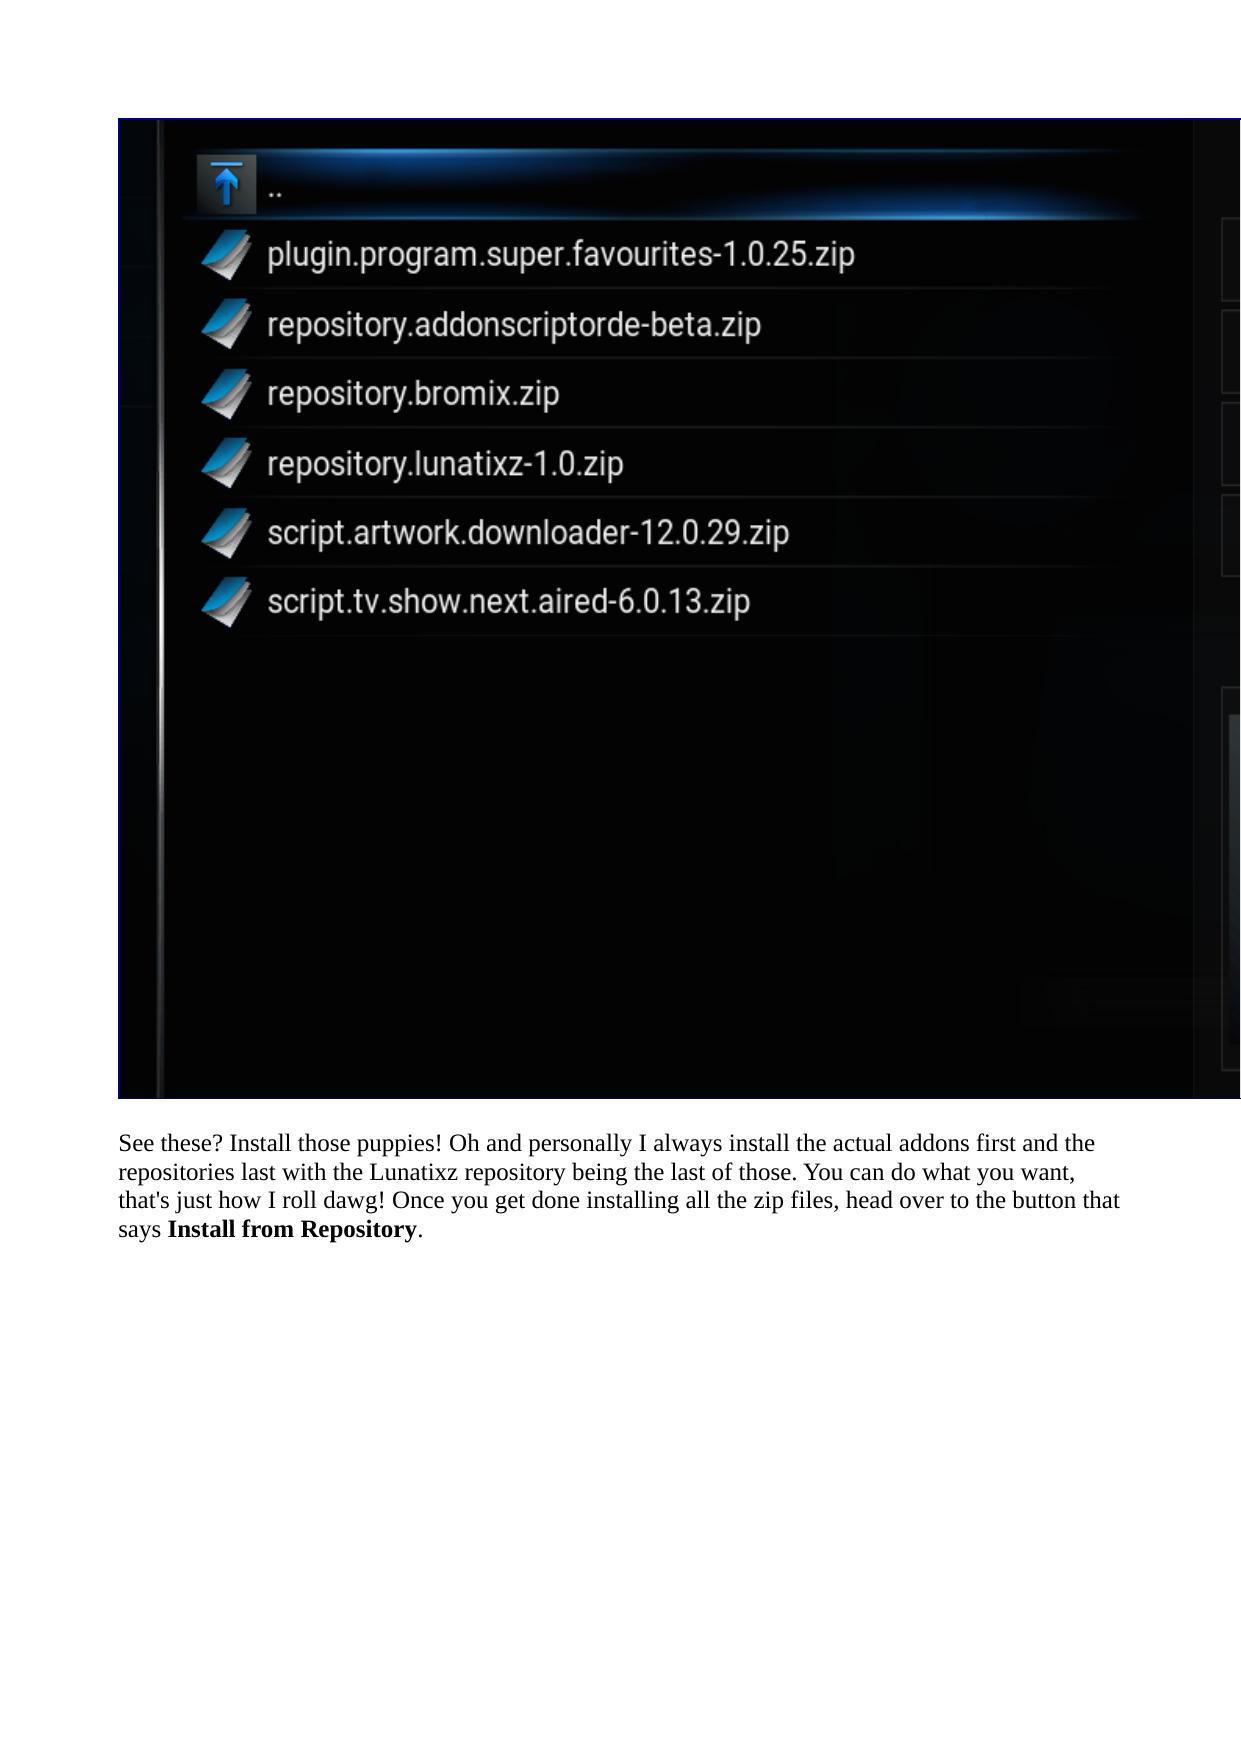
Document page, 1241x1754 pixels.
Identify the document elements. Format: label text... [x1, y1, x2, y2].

picture [120, 120, 1241, 1098]
text See these? Install those puppies! Oh and personally I always install the actual addons first and the repositories last with the Lunatixz repository being the last of those. You can do what you want, that's just how I roll dawg! Once you get done installing all the zip files, head over to the button that says Install from Repository. [118, 1099, 1122, 1243]
